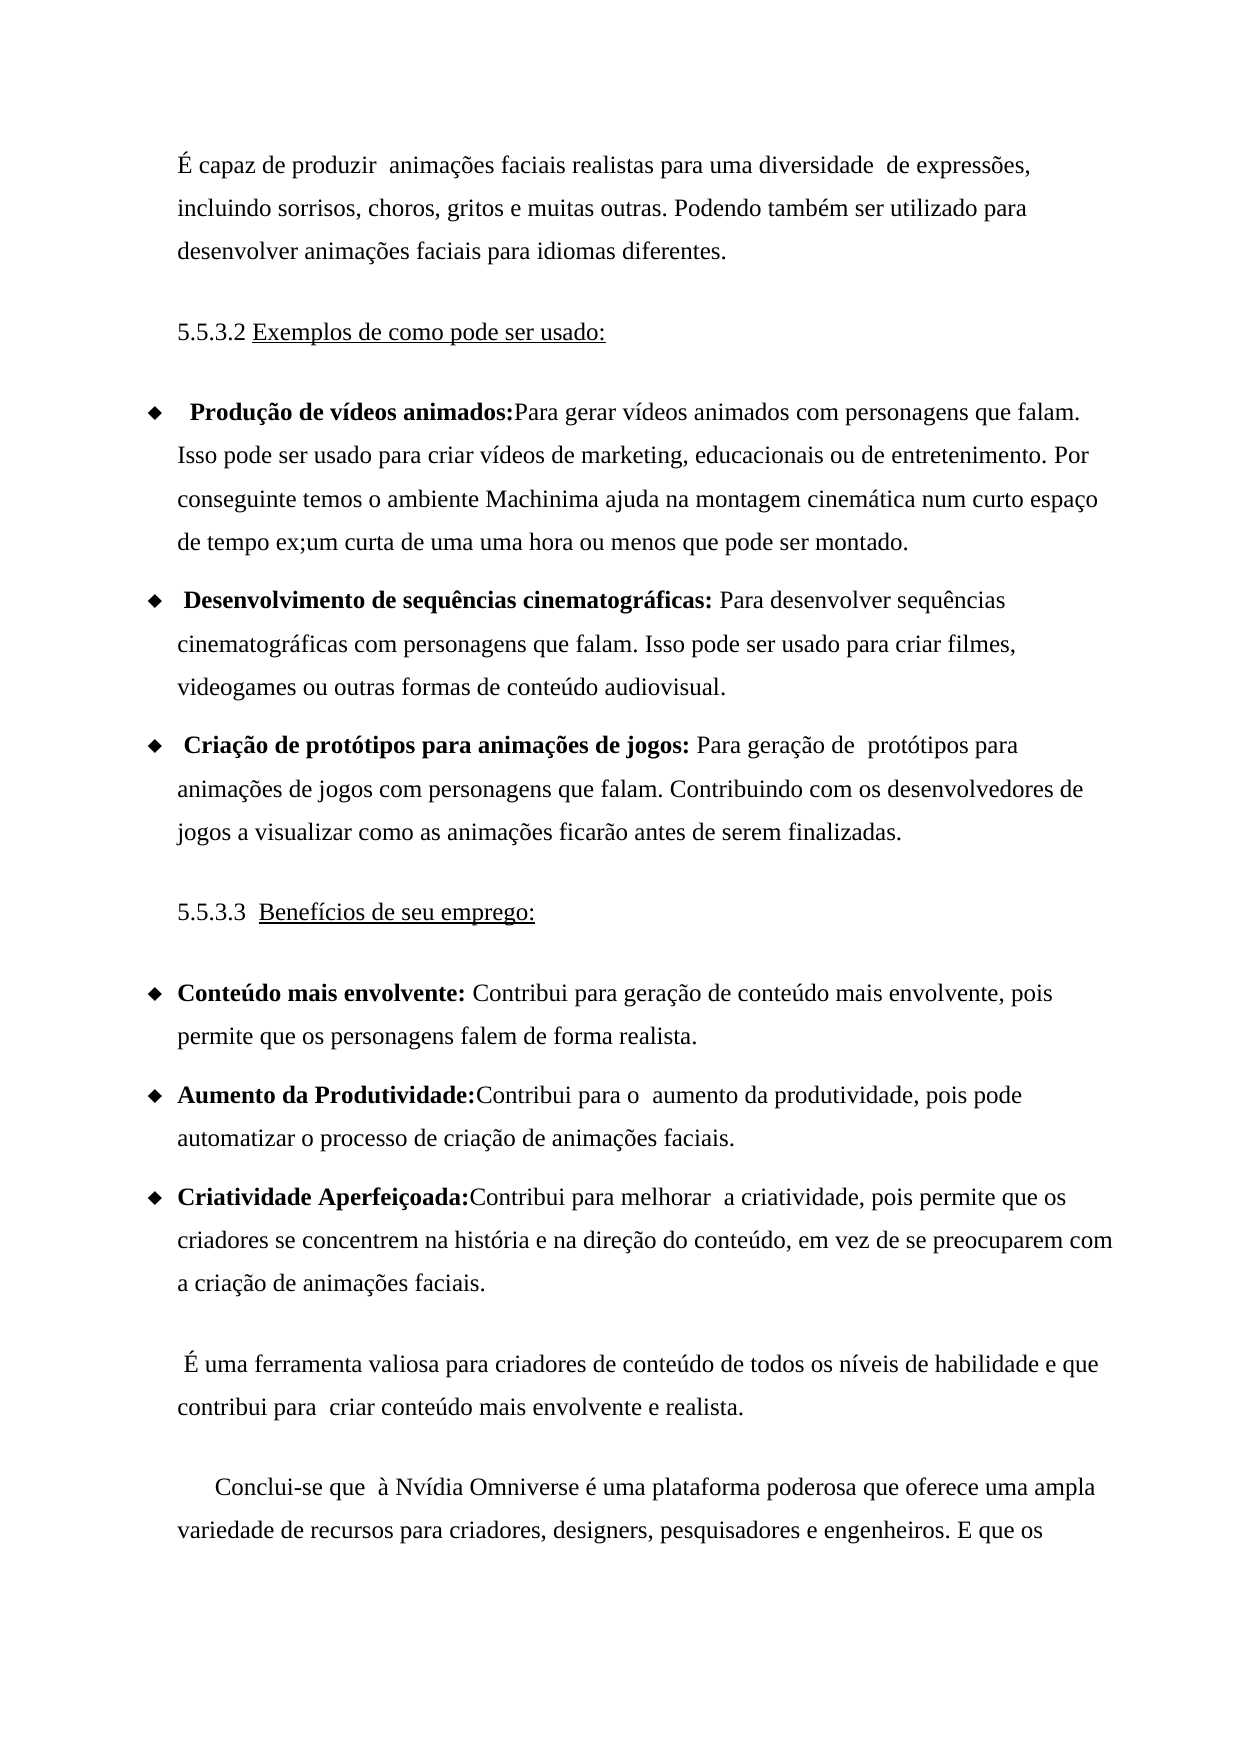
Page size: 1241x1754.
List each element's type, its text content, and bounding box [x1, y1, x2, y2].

list Criação de protótipos para animações de jogos: Para geração de protótipos para animações de jogos com personagens que falam. Contribuindo com os desenvolvedores de jogos a visualizar como as animações ficarão antes de serem finalizadas. [177, 731, 1123, 846]
text Conclui-se que à Nvídia Omniverse é uma plataforma poderosa que oferece uma ampla variedade de recursos para criadores, designers, pesquisadores e engenheiros. E que os [177, 1472, 1123, 1544]
text É capaz de produzir animações faciais realistas para uma diversidade de expressões, incluindo sorrisos, choros, gritos e muitas outras. Podendo também ser utilizado para desenvolver animações faciais para idiomas diferentes. [177, 150, 1123, 265]
list Aumento da Produtividade:Contribui para o aumento da produtividade, pois pode automatizar o processo de criação de animações faciais. [177, 1080, 1123, 1152]
text 5.5.3.3 Benefícios de seu emprego: [177, 897, 1123, 926]
list Criatividade Aperfeiçoada:Contribui para melhorar a criatividade, pois permite que os criadores se concentrem na história e na direção do conteúdo, em vez de se preocuparem com a criação de animações faciais. [177, 1182, 1123, 1297]
list Produção de vídeos animados:Para gerar vídeos animados com personagens que falam. Isso pode ser usado para criar vídeos de marketing, educacionais ou de entretenimento. Por conseguinte temos o ambiente Machinima ajuda na montagem cinemática num curto espaço de tempo ex;um curta de uma uma hora ou menos que pode ser montado. [177, 397, 1123, 556]
text 5.5.3.2 Exemplos de como pode ser usado: [177, 317, 1123, 346]
list Conteúdo mais envolvente: Contribui para geração de conteúdo mais envolvente, pois permite que os personagens falem de forma realista. [177, 978, 1123, 1050]
list Desenvolvimento de sequências cinematográficas: Para desenvolver sequências cinematográficas com personagens que falam. Isso pode ser usado para criar filmes, videogames ou outras formas de conteúdo audiovisual. [177, 586, 1123, 701]
text É uma ferramenta valiosa para criadores de conteúdo de todos os níveis de habilidade e que contribui para criar conteúdo mais envolvente e realista. [177, 1349, 1123, 1421]
